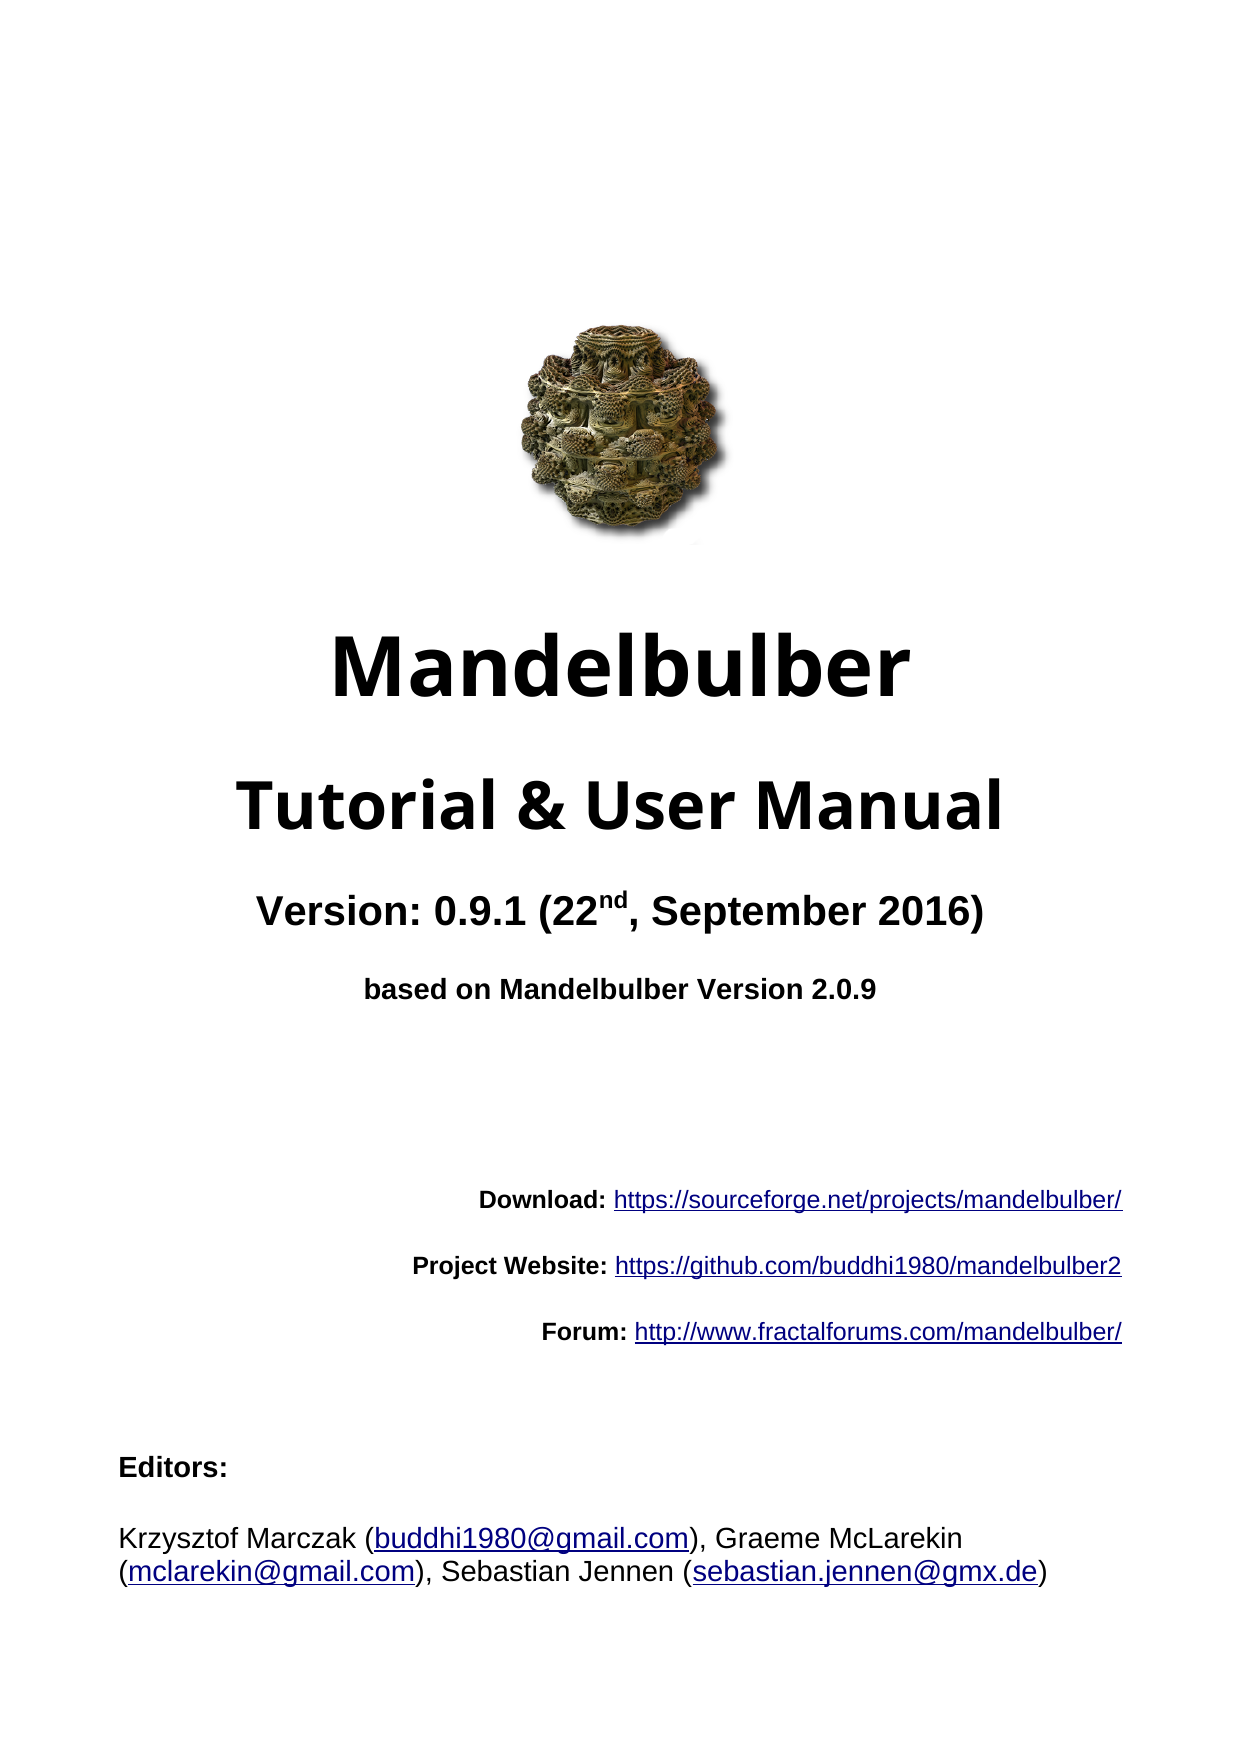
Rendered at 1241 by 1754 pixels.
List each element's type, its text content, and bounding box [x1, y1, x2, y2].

text Version: 0.9.1 (22nd, September 2016) [118, 886, 1122, 934]
picture [506, 316, 734, 545]
text Mandelbulber [118, 607, 1122, 720]
text Krzysztof Marczak (buddhi1980@gmail.com), Graeme McLarekin (mclarekin@gmail.com), Sebastian Jennen (sebastian.jennen@gmx.de) [118, 1521, 1122, 1588]
text based on Mandelbulber Version 2.0.9 [118, 972, 1122, 1005]
text Project Website: https://github.com/buddhi1980/mandelbulber2 [118, 1251, 1122, 1280]
text Tutorial & User Manual [118, 758, 1122, 849]
text Download: https://sourceforge.net/projects/mandelbulber/ [118, 1185, 1122, 1213]
text Forum: http://www.fractalforums.com/mandelbulber/ [118, 1317, 1122, 1346]
text Editors: [118, 1450, 1122, 1483]
